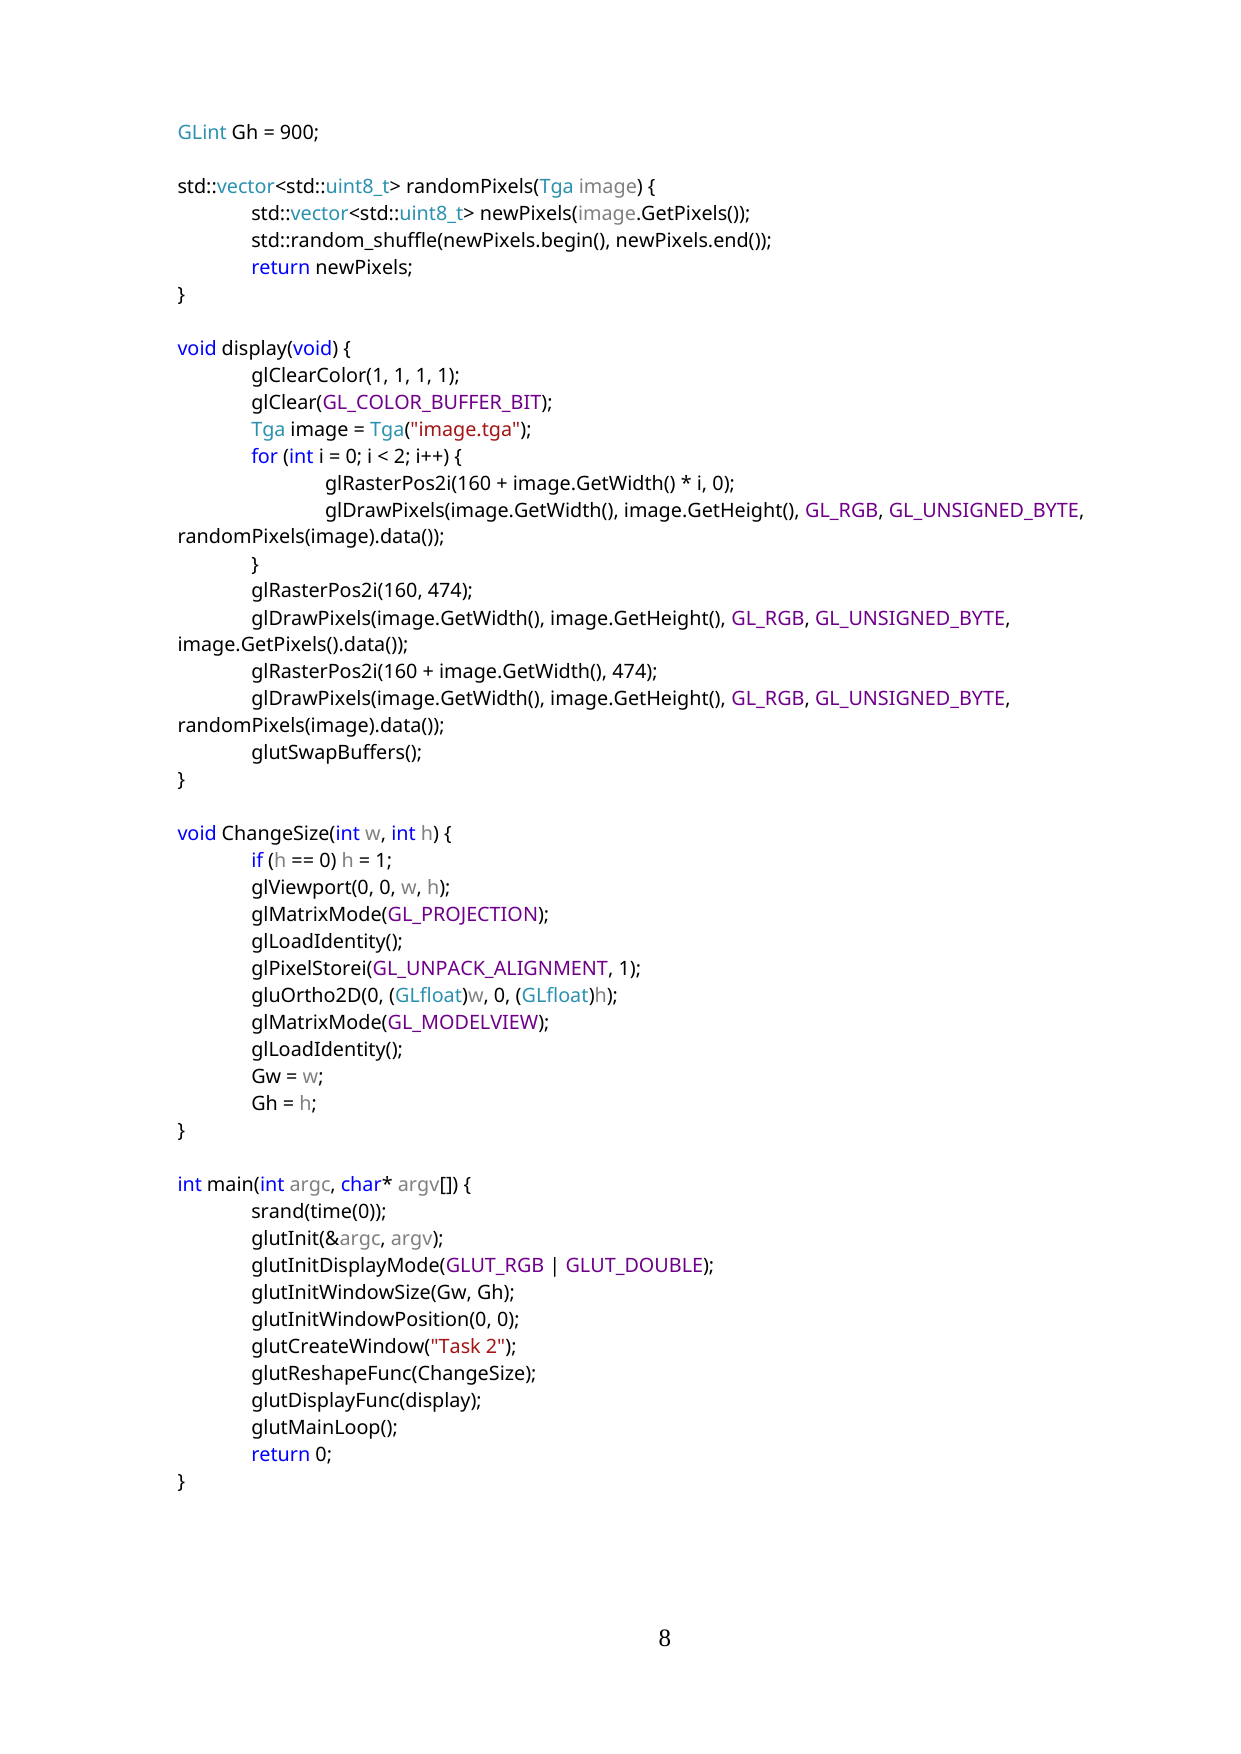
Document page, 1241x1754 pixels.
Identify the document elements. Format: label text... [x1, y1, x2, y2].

text glutInit(&argc, argv); [177, 1224, 1152, 1251]
text glutCreateWindow("Task 2"); [177, 1332, 1152, 1359]
text glutMainLoop(); [177, 1413, 1152, 1440]
text srand(time(0)); [177, 1197, 1152, 1224]
text glRasterPos2i(160 + image.GetWidth() * i, 0); [177, 469, 1152, 496]
text } [177, 280, 1152, 307]
text gluOrtho2D(0, (GLfloat)w, 0, (GLfloat)h); [177, 981, 1152, 1008]
text } [177, 550, 1152, 577]
text std::vector<std::uint8_t> newPixels(image.GetPixels()); [177, 199, 1152, 226]
text void display(void) { [177, 334, 1152, 361]
text Gw = w; [177, 1062, 1152, 1089]
text } [177, 766, 1152, 793]
text glMatrixMode(GL_MODELVIEW); [177, 1008, 1152, 1035]
text glViewport(0, 0, w, h); [177, 873, 1152, 901]
text glutDisplayFunc(display); [177, 1386, 1152, 1413]
text glutInitWindowSize(Gw, Gh); [177, 1278, 1152, 1305]
text glDrawPixels(image.GetWidth(), image.GetHeight(), GL_RGB, GL_UNSIGNED_BYTE, randomPixels(image).data()); [177, 685, 1152, 739]
text glutReshapeFunc(ChangeSize); [177, 1359, 1152, 1386]
text glDrawPixels(image.GetWidth(), image.GetHeight(), GL_RGB, GL_UNSIGNED_BYTE, image.GetPixels().data()); [177, 604, 1152, 658]
text glutSwapBuffers(); [177, 739, 1152, 766]
text return newPixels; [177, 253, 1152, 280]
text glClear(GL_COLOR_BUFFER_BIT); [177, 388, 1152, 415]
text glRasterPos2i(160, 474); [177, 577, 1152, 604]
text glDrawPixels(image.GetWidth(), image.GetHeight(), GL_RGB, GL_UNSIGNED_BYTE, randomPixels(image).data()); [177, 496, 1152, 550]
text glLoadIdentity(); [177, 1035, 1152, 1062]
text void ChangeSize(int w, int h) { [177, 819, 1152, 847]
text glClearColor(1, 1, 1, 1); [177, 361, 1152, 388]
text Gh = h; [177, 1089, 1152, 1116]
text Tga image = Tga("image.tga"); [177, 415, 1152, 442]
text glRasterPos2i(160 + image.GetWidth(), 474); [177, 658, 1152, 685]
text if (h == 0) h = 1; [177, 847, 1152, 873]
text int main(int argc, char* argv[]) { [177, 1170, 1152, 1197]
text std::vector<std::uint8_t> randomPixels(Tga image) { [177, 172, 1152, 199]
text std::random_shuffle(newPixels.begin(), newPixels.end()); [177, 226, 1152, 253]
text glutInitDisplayMode(GLUT_RGB | GLUT_DOUBLE); [177, 1251, 1152, 1278]
text GLint Gh = 900; [177, 118, 1152, 145]
text } [177, 1116, 1152, 1143]
text glutInitWindowPosition(0, 0); [177, 1305, 1152, 1332]
text } [177, 1467, 1152, 1494]
text glLoadIdentity(); [177, 927, 1152, 954]
text return 0; [177, 1440, 1152, 1467]
text for (int i = 0; i < 2; i++) { [177, 442, 1152, 469]
text glMatrixMode(GL_PROJECTION); [177, 901, 1152, 927]
text glPixelStorei(GL_UNPACK_ALIGNMENT, 1); [177, 954, 1152, 981]
